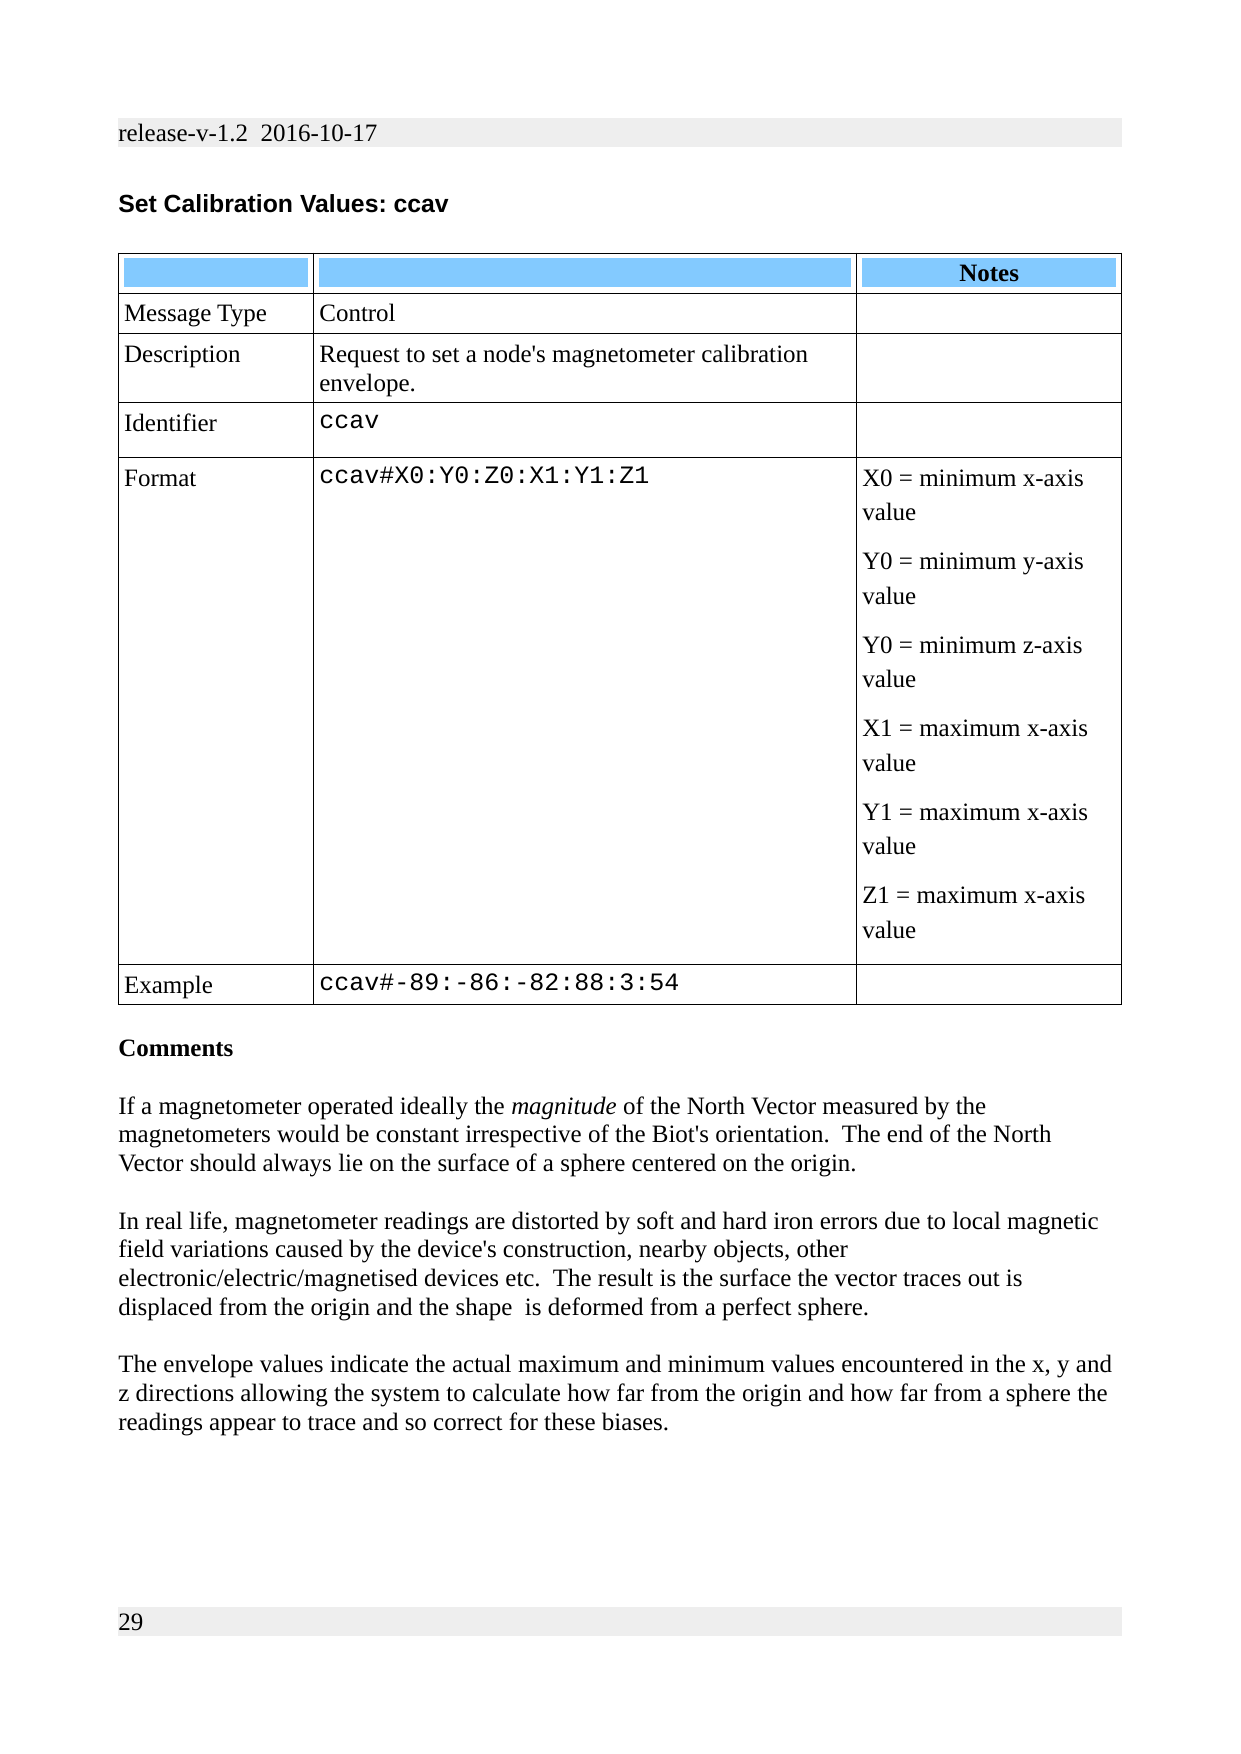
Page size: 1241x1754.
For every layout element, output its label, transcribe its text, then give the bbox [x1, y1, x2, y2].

text If a magnetometer operated ideally the magnitude of the North Vector measured by the magnetometers would be constant irrespective of the Biot's orientation. The end of the North Vector should always lie on the surface of a sphere centered on the origin. [118, 1091, 1122, 1177]
table_header [314, 254, 856, 293]
table_cell Format [119, 458, 313, 964]
table_cell Request to set a node's magnetometer calibration envelope. [314, 334, 856, 402]
table_cell Message Type [119, 294, 313, 333]
table_cell Control [314, 294, 856, 333]
table_cell Description [119, 334, 313, 402]
text Comments [118, 1033, 1122, 1062]
table_cell ccav#-89:-86:-82:88:3:54 [314, 965, 856, 1004]
table_cell [857, 965, 1121, 1004]
table_cell Example [119, 965, 313, 1004]
table_header [119, 254, 313, 293]
table_cell ccav [314, 403, 856, 457]
text The envelope values indicate the actual maximum and minimum values encountered in the x, y and z directions allowing the system to calculate how far from the origin and how far from a sphere the readings appear to trace and so correct for these biases. [118, 1349, 1122, 1436]
table_cell [857, 294, 1121, 333]
table_header Notes [857, 254, 1121, 293]
table_cell [857, 403, 1121, 457]
table_cell [857, 334, 1121, 402]
subtitle Set Calibration Values: ccav [118, 189, 1122, 217]
table_cell X0 = minimum x-axis value Y0 = minimum y-axis value Y0 = minimum z-axis value X1 = maximum x-axis value Y1 = maximum x-axis value Z1 = maximum x-axis value [857, 458, 1121, 964]
text In real life, magnetometer readings are distorted by soft and hard iron errors due to local magnetic field variations caused by the device's construction, nearby objects, other electronic/electric/magnetised devices etc. The result is the surface the vector traces out is displaced from the origin and the shape is deformed from a perfect sphere. [118, 1206, 1122, 1321]
table_cell ccav#X0:Y0:Z0:X1:Y1:Z1 [314, 458, 856, 964]
table_cell Identifier [119, 403, 313, 457]
